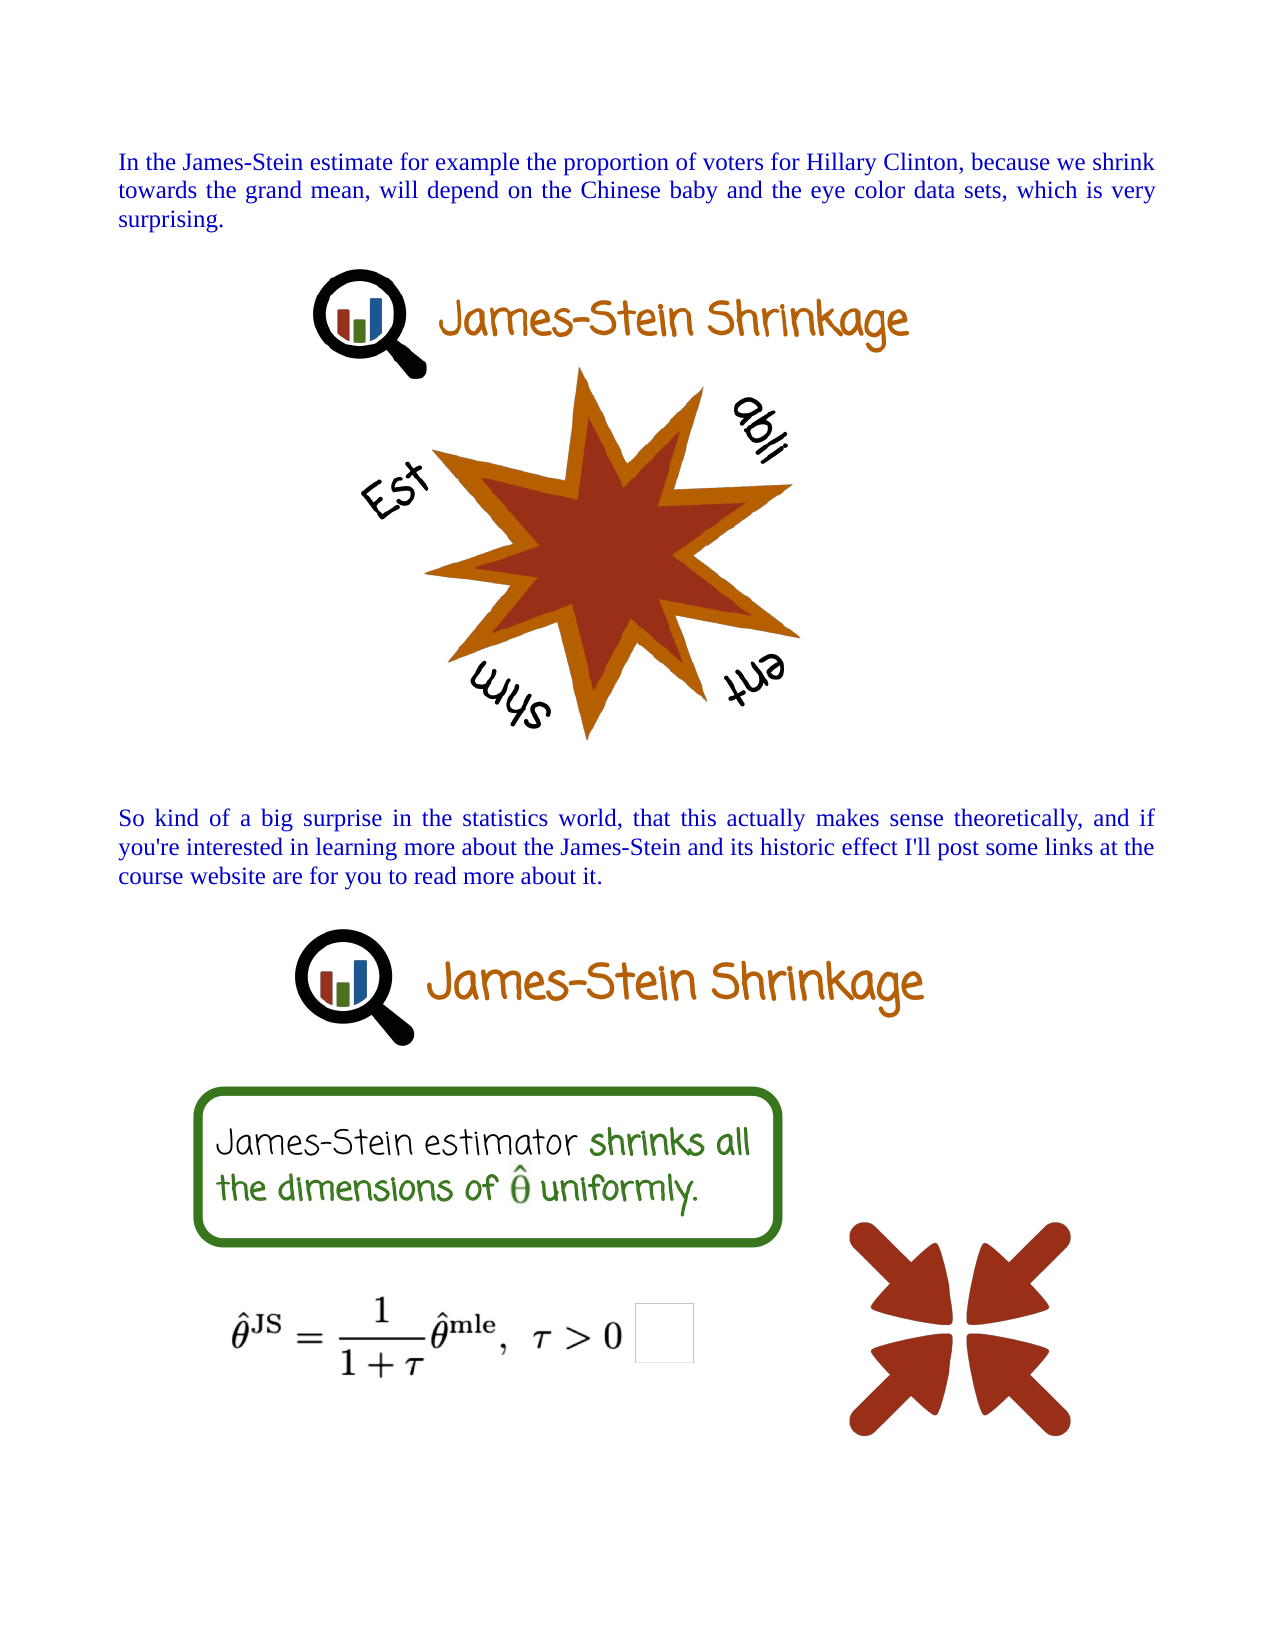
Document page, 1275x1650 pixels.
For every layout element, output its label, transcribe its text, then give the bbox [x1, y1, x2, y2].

picture [118, 261, 1157, 746]
text So kind of a big surprise in the statistics world, that this actually makes sense theoretically, and if you're interested in learning more about the James-Stein and its historic effect I'll post some links at the course website are for you to read more about it. [118, 803, 1157, 889]
picture [118, 918, 1157, 1449]
text In the James-Stein estimate for example the proportion of voters for Hillary Clinton, because we shrink towards the grand mean, will depend on the Chinese baby and the eye color data sets, which is very surprising. [118, 147, 1157, 233]
